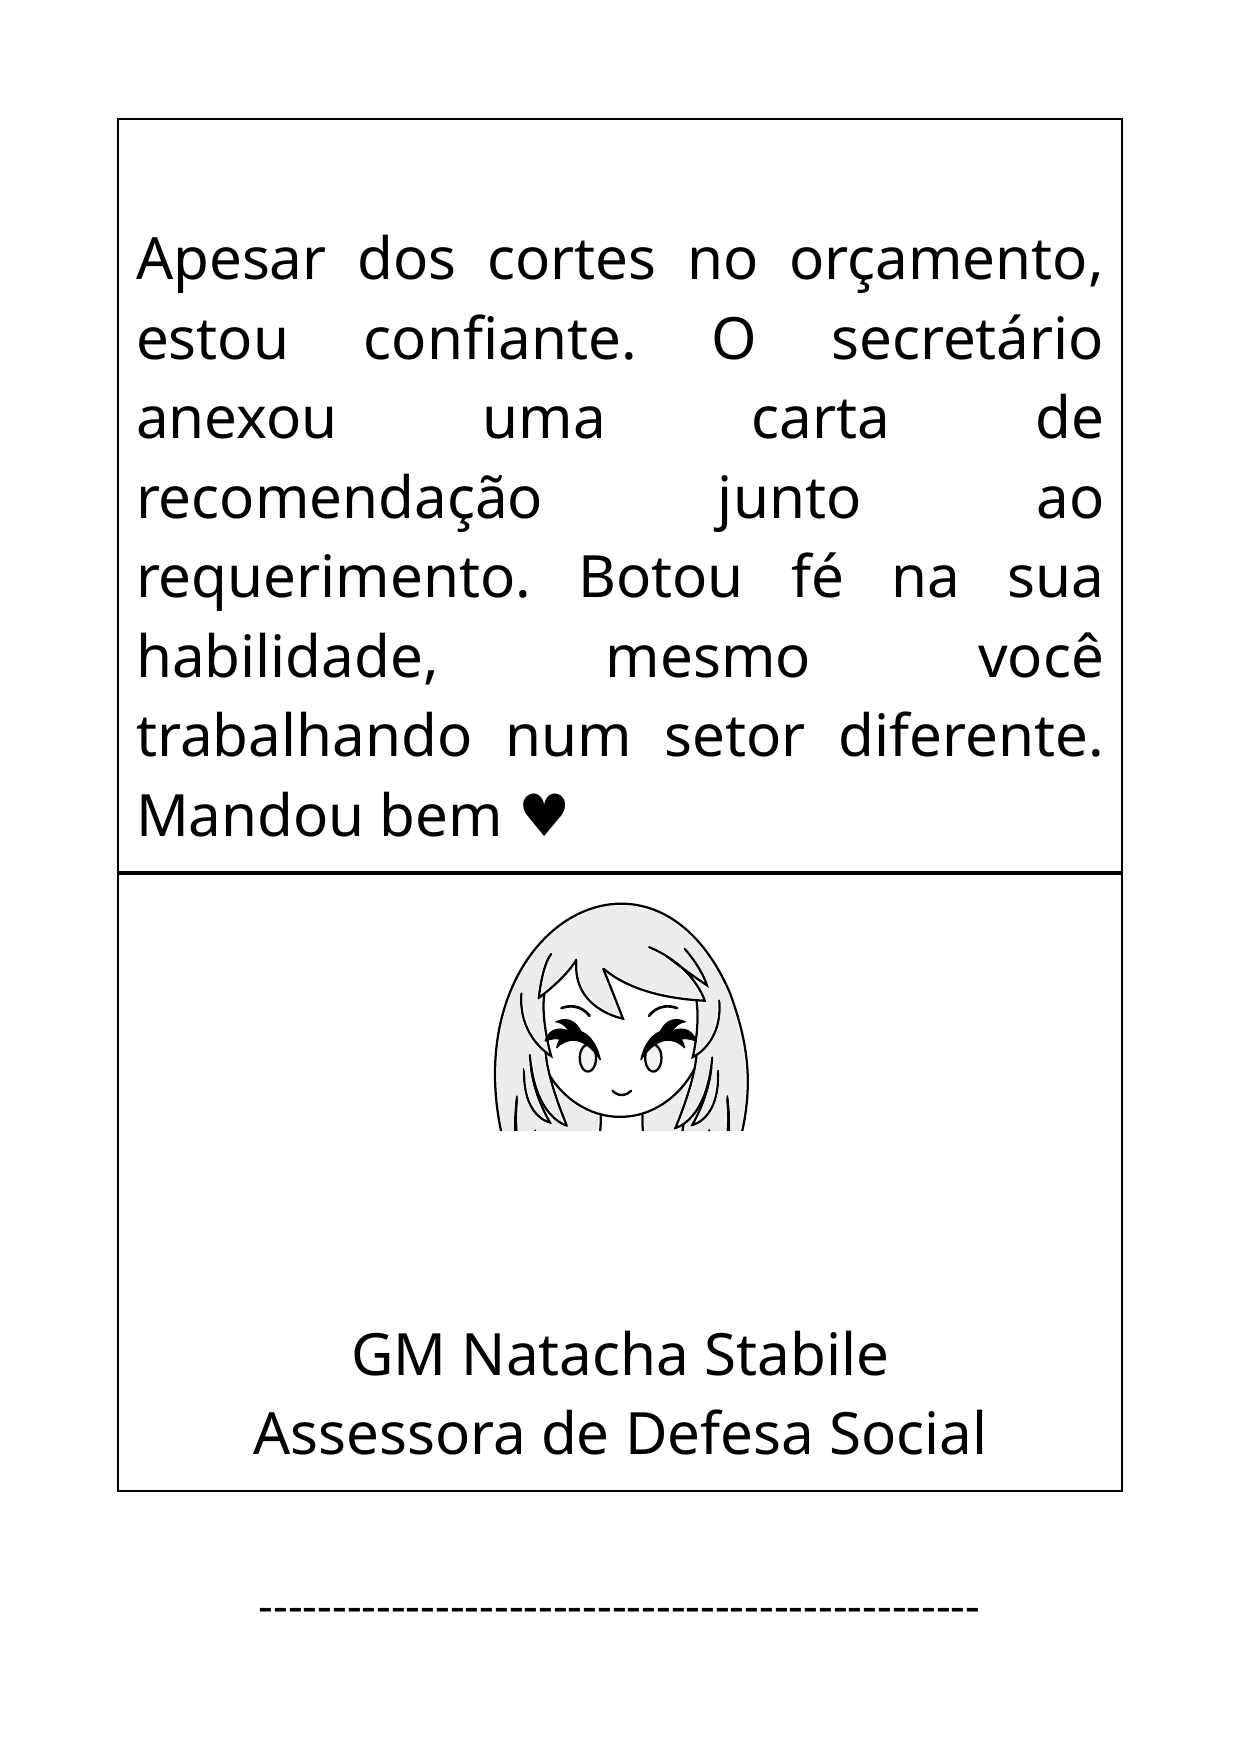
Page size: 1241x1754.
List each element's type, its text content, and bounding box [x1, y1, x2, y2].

table_header GM Natacha Stabile Assessora de Defesa Social [119, 875, 1121, 1489]
table_header Apesar dos cortes no orçamento, estou confiante. O secretário anexou uma carta de recomendação junto ao requerimento. Botou fé na sua habilidade, mesmo você trabalhando num setor diferente. Mandou bem ♥ [119, 120, 1121, 871]
